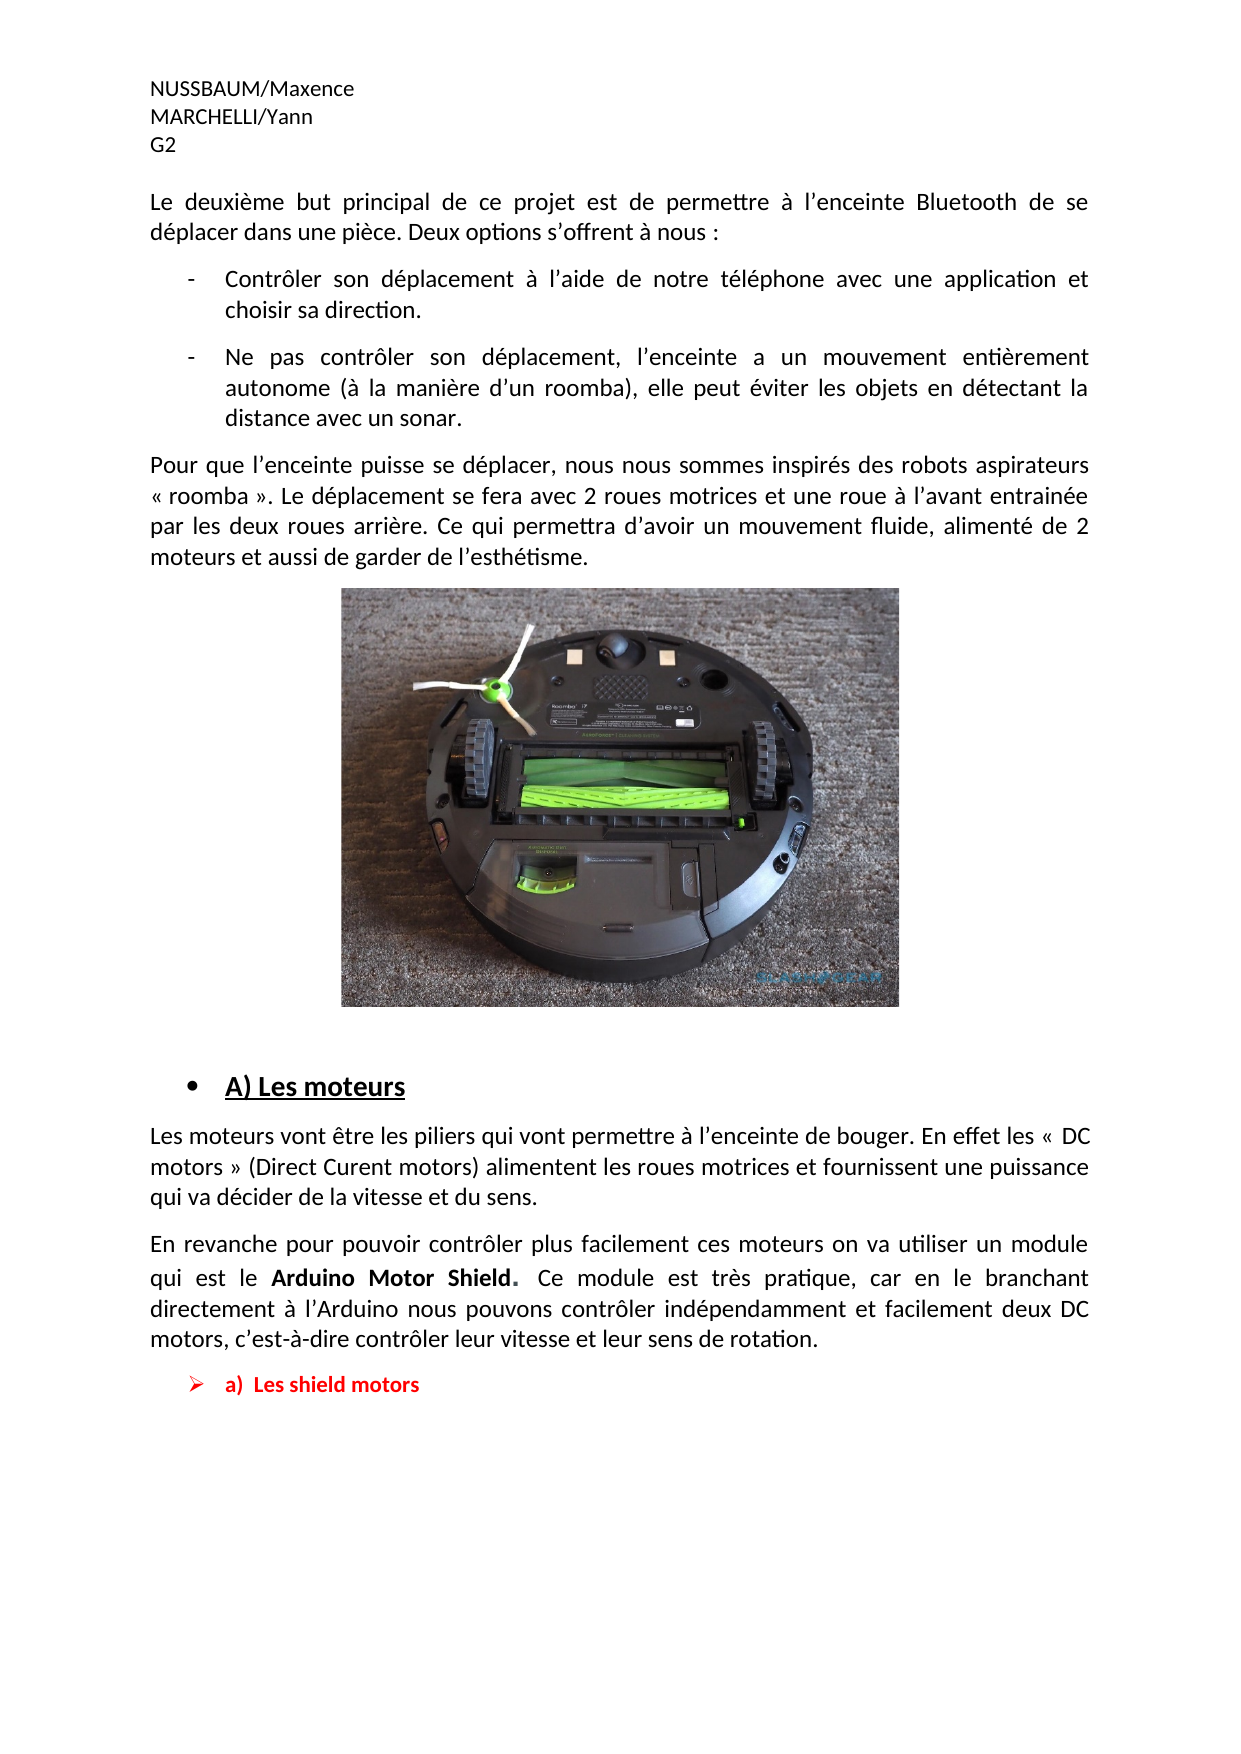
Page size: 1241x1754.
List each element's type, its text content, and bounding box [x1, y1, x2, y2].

text Le deuxième but principal de ce projet est de permettre à l’enceinte Bluetooth de se déplacer dans une pièce. Deux options s’offrent à nous : [150, 186, 1090, 247]
list a) Les shield motors [187, 1371, 1090, 1398]
list Ne pas contrôler son déplacement, l’enceinte a un mouvement entièrement autonome (à la manière d’un roomba), elle peut éviter les objets en détectant la distance avec un sonar. [187, 341, 1090, 433]
text Les moteurs vont être les piliers qui vont permettre à l’enceinte de bouger. En effet les « DC motors » (Direct Curent motors) alimentent les roues motrices et fournissent une puissance qui va décider de la vitesse et du sens. [150, 1120, 1090, 1212]
list Contrôler son déplacement à l’aide de notre téléphone avec une application et choisir sa direction. [187, 263, 1090, 324]
list A) Les moteurs [187, 1068, 1090, 1104]
text Pour que l’enceinte puisse se déplacer, nous nous sommes inspirés des robots aspirateurs « roomba ». Le déplacement se fera avec 2 roues motrices et une roue à l’avant entrainée par les deux roues arrière. Ce qui permettra d’avoir un mouvement fluide, alimenté de 2 moteurs et aussi de garder de l’esthétisme. [150, 449, 1090, 572]
text En revanche pour pouvoir contrôler plus facilement ces moteurs on va utiliser un module qui est le Arduino Motor Shield. Ce module est très pratique, car en le branchant directement à l’Arduino nous pouvons contrôler indépendamment et facilement deux DC motors, c’est-à-dire contrôler leur vitesse et leur sens de rotation. [150, 1229, 1090, 1354]
